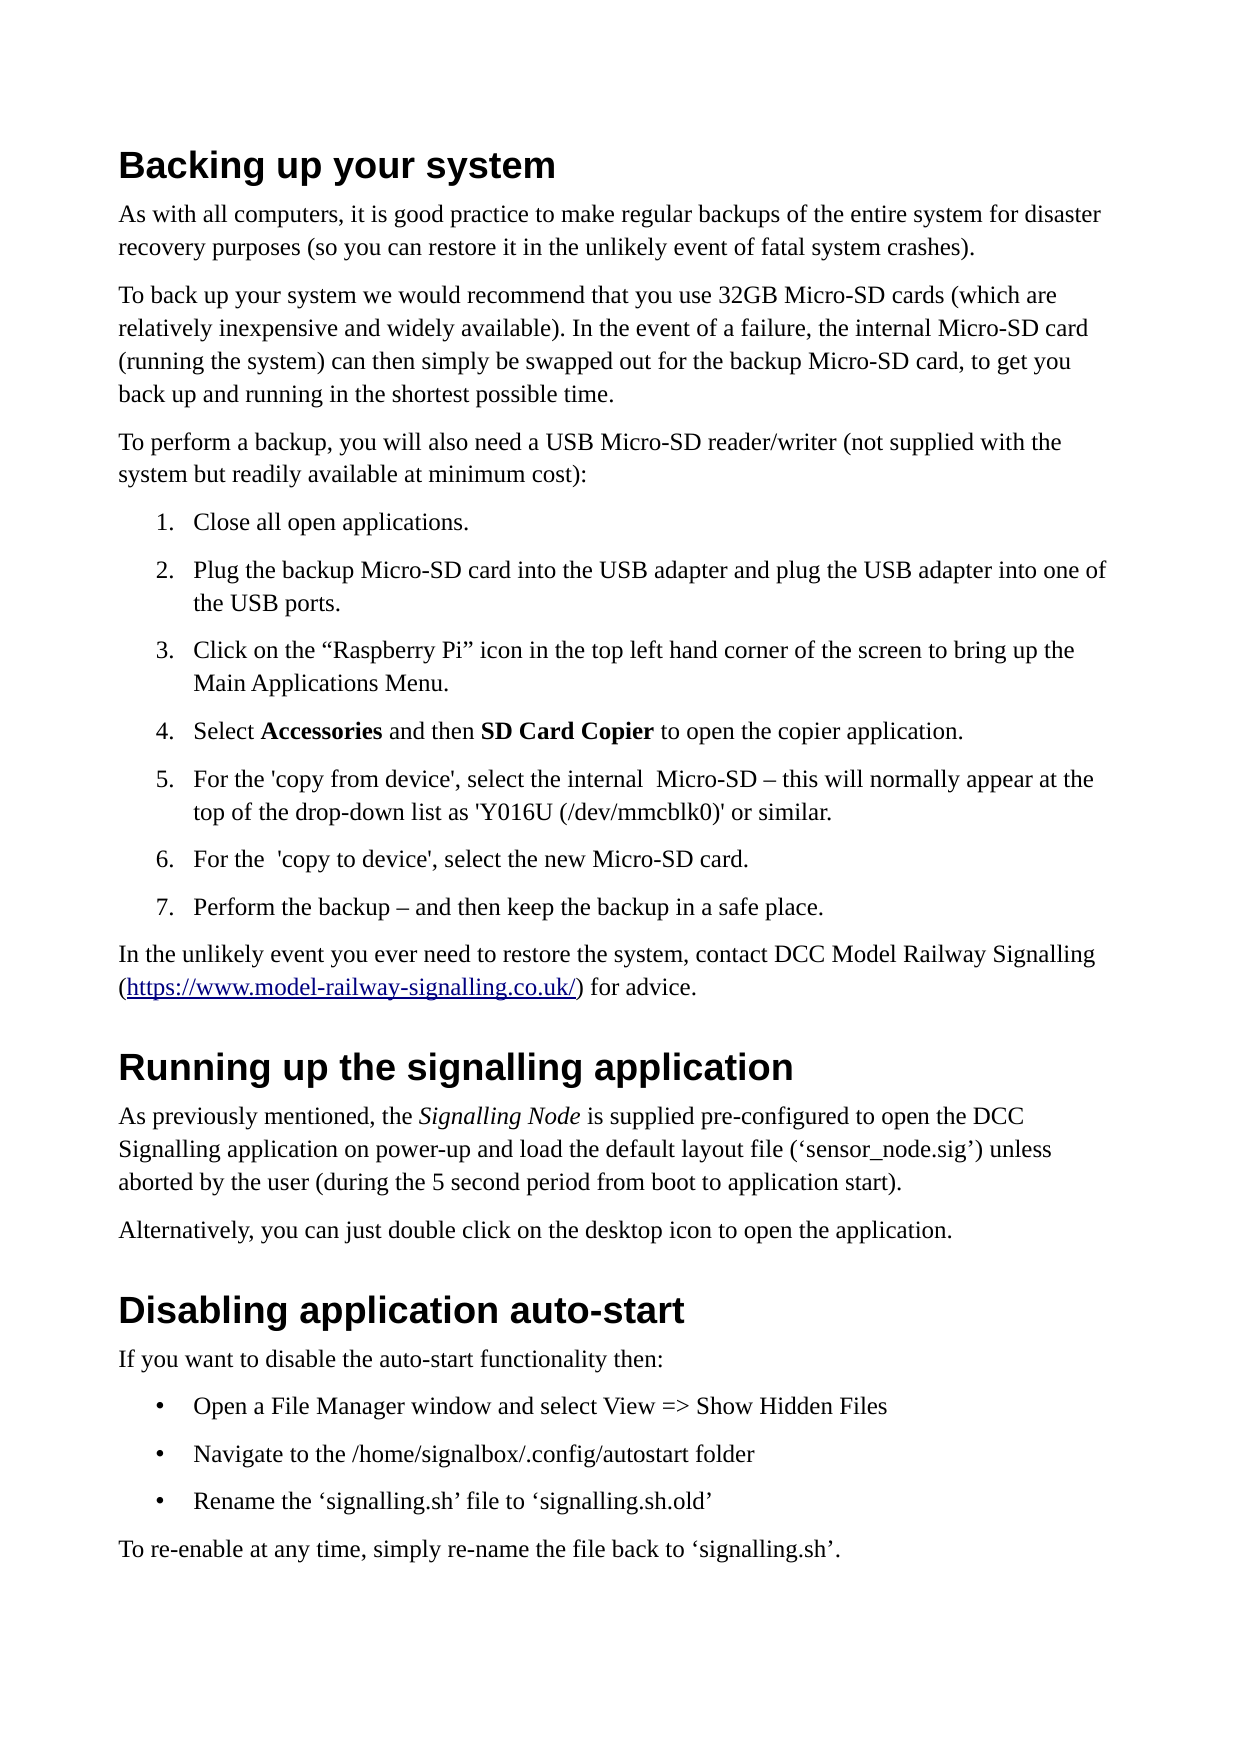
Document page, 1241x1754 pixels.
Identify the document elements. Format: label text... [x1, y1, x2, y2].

list Perform the backup – and then keep the backup in a safe place. [156, 892, 1122, 921]
subtitle Backing up your system [118, 143, 1122, 187]
subtitle Running up the signalling application [118, 1045, 1122, 1089]
list Navigate to the /home/signalbox/.config/autostart folder [156, 1439, 1122, 1468]
subtitle Disabling application auto-start [118, 1287, 1122, 1331]
list Open a File Manager window and select View => Show Hidden Files [156, 1391, 1122, 1420]
text To re-enable at any time, simply re-name the file back to ‘signalling.sh’. [118, 1534, 1122, 1563]
text To back up your system we would recommend that you use 32GB Micro-SD cards (which are relatively inexpensive and widely available). In the event of a failure, the internal Micro-SD card (running the system) can then simply be swapped out for the backup Micro-SD card, to get you back up and running in the shortest possible time. [118, 280, 1122, 408]
text To perform a backup, you will also need a USB Micro-SD reader/writer (not supplied with the system but readily available at minimum cost): [118, 427, 1122, 488]
list Rename the ‘signalling.sh’ file to ‘signalling.sh.old’ [156, 1486, 1122, 1515]
text If you want to disable the auto-start functionality then: [118, 1344, 1122, 1372]
text As previously mentioned, the Signalling Node is supplied pre-configured to open the DCC Signalling application on power-up and load the default layout file (‘sensor_node.sig’) unless aborted by the user (during the 5 second period from boot to application start). [118, 1101, 1122, 1196]
list Close all open applications. [156, 507, 1122, 536]
text Alternatively, you can just double click on the desktop icon to open the application. [118, 1215, 1122, 1244]
text As with all computers, it is good practice to make regular backups of the entire system for disaster recovery purposes (so you can restore it in the unlikely event of fatal system crashes). [118, 199, 1122, 261]
list For the 'copy from device', select the internal Micro-SD – this will normally appear at the top of the drop-down list as 'Y016U (/dev/mmcblk0)' or similar. [156, 764, 1122, 825]
text In the unlikely event you ever need to restore the system, contact DCC Model Railway Signalling (https://www.model-railway-signalling.co.uk/) for advice. [118, 939, 1122, 1001]
list Plug the backup Micro-SD card into the USB adapter and plug the USB adapter into one of the USB ports. [156, 555, 1122, 617]
list Click on the “Raspberry Pi” icon in the top left hand corner of the screen to bring up the Main Applications Menu. [156, 635, 1122, 697]
list Select Accessories and then SD Card Copier to open the copier application. [156, 716, 1122, 745]
list For the 'copy to device', select the new Micro-SD card. [156, 844, 1122, 873]
